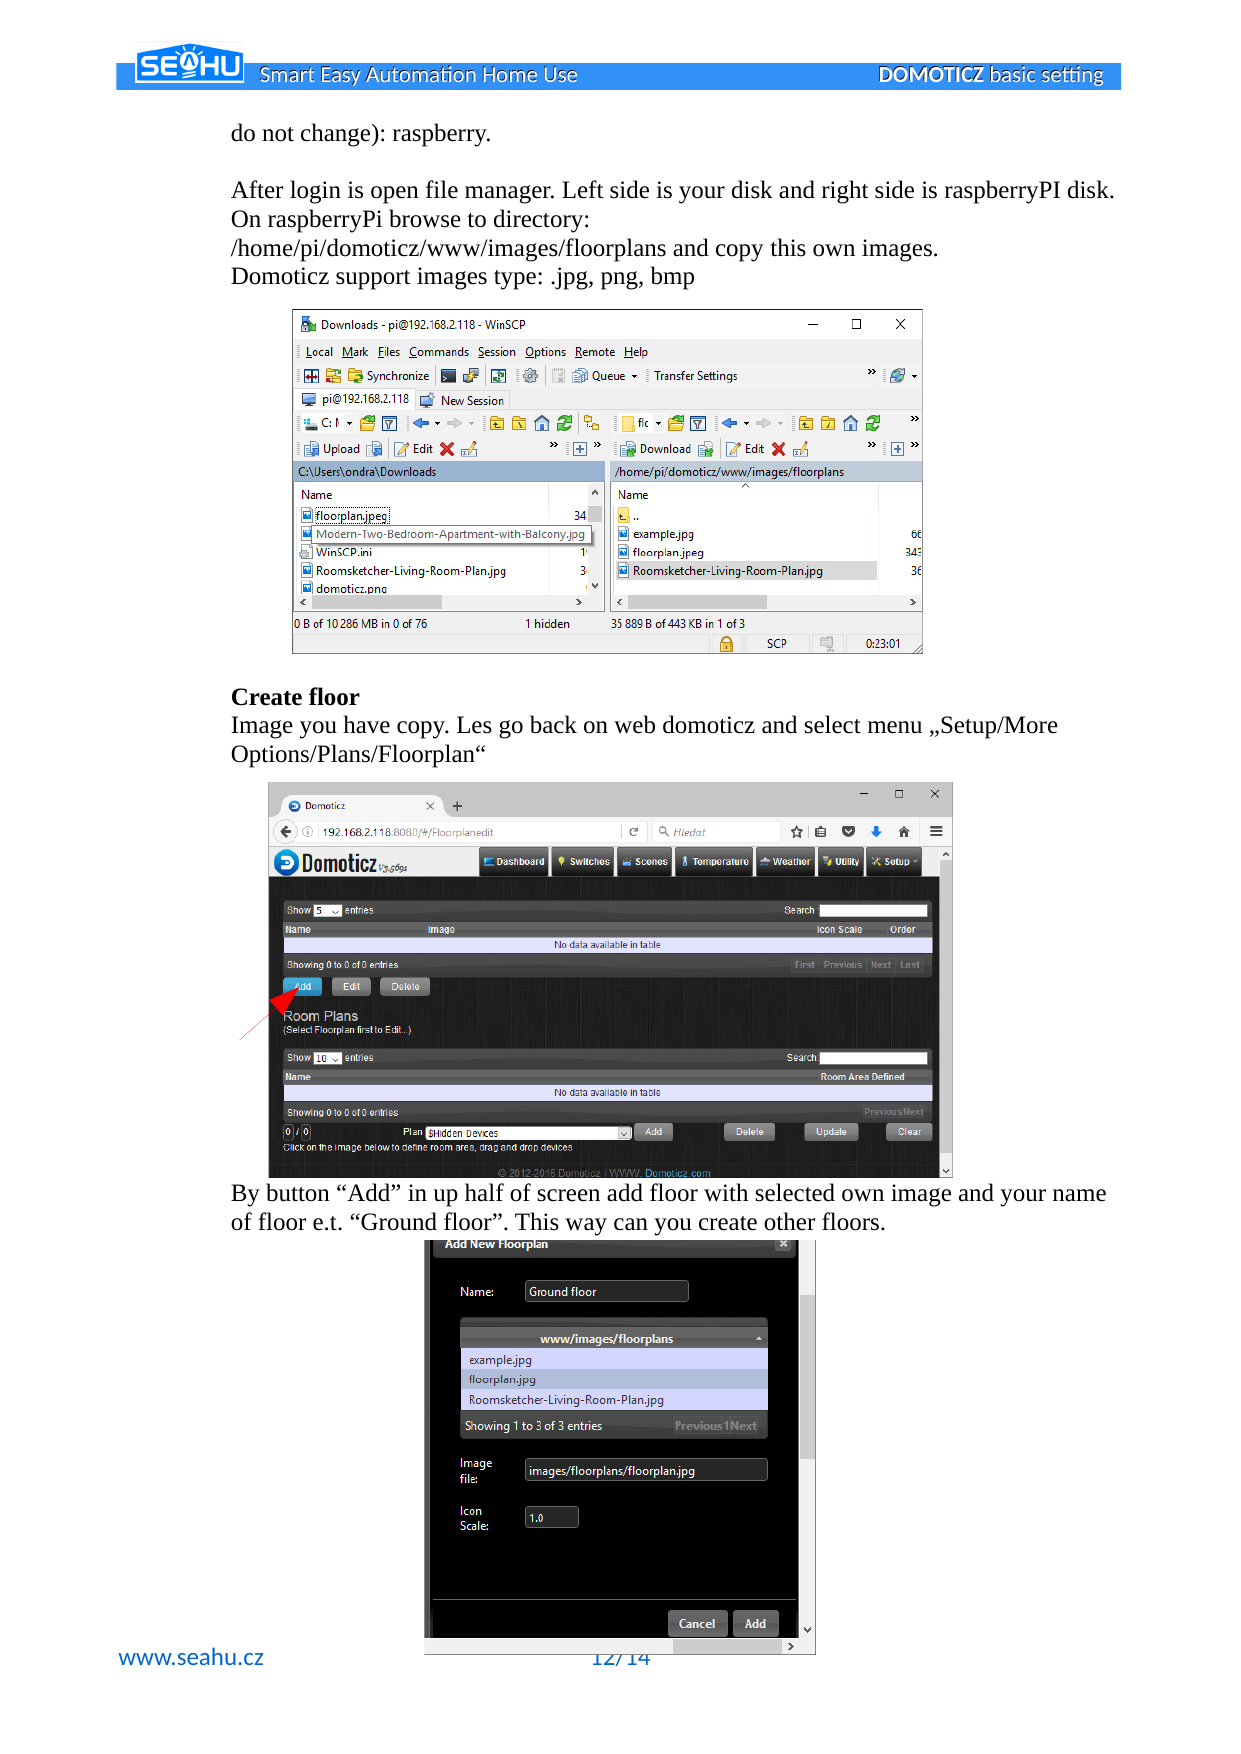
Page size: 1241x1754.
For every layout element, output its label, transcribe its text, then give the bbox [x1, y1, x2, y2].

picture [135, 41, 245, 83]
list Create floor Image you have copy. Les go back on web domoticz and select menu „Setup/More Options/Plans/Floorplan“ [193, 290, 1122, 768]
list do not change): raspberry. [193, 118, 1122, 146]
list After login is open file manager. Left side is your disk and right side is raspberryPI disk. On raspberryPi browse to directory: /home/pi/domoticz/www/images/floorplans and copy this own images. Domoticz support images type: .jpg, png, bmp [193, 175, 1122, 290]
picture [424, 1240, 816, 1655]
picture [292, 309, 923, 654]
picture [268, 782, 953, 1178]
list By button “Add” in up half of screen add floor with selected own image and your name of floor e.t. “Ground floor”. This way can you create other floors. [193, 768, 1122, 1235]
